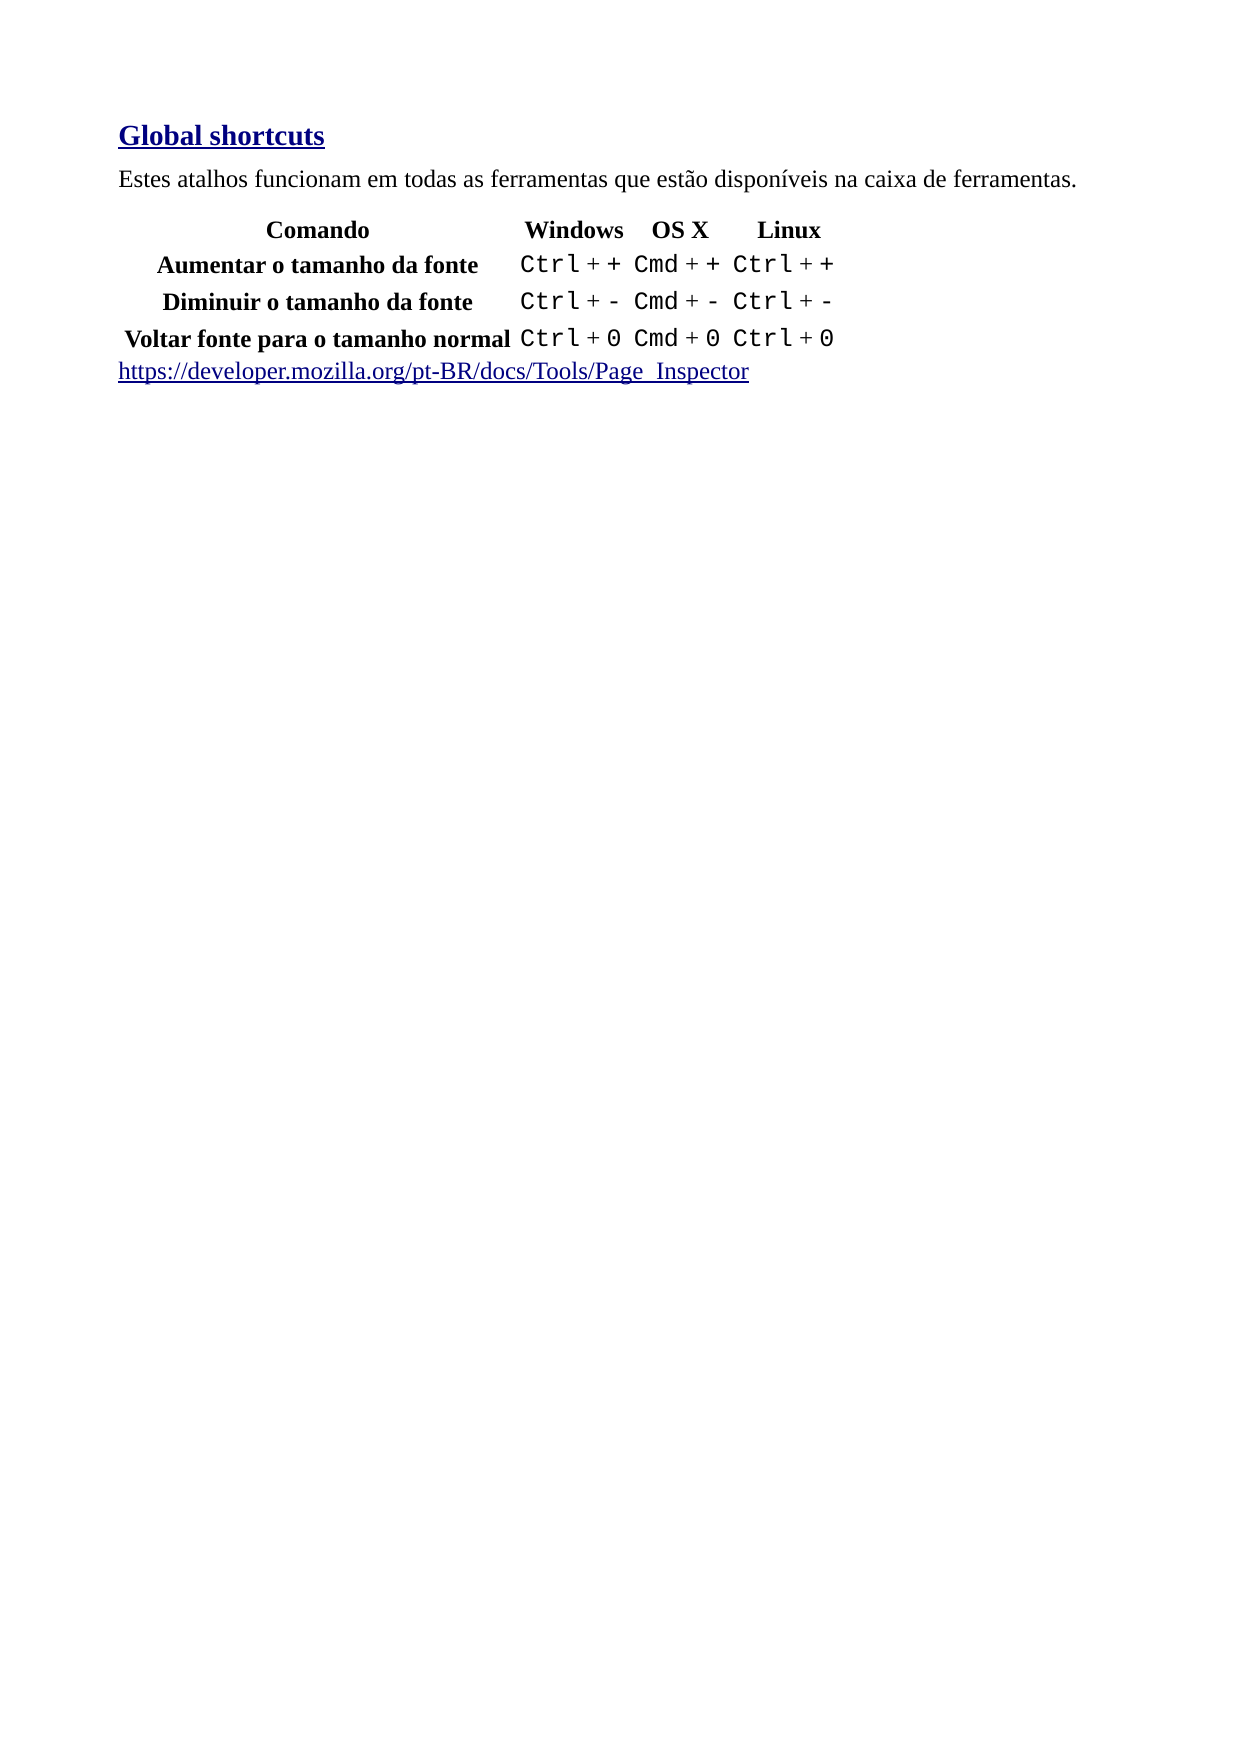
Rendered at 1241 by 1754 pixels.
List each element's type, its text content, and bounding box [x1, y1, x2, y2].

text https://developer.mozilla.org/pt-BR/docs/Tools/Page_Inspector [118, 356, 1122, 385]
table_header OS X [631, 212, 730, 246]
table_cell Ctrl + - [730, 283, 848, 320]
text Estes atalhos funcionam em todas as ferramentas que estão disponíveis na caixa de ferramentas. [118, 164, 1122, 193]
table_cell Ctrl + 0 [730, 320, 848, 356]
table_cell Cmd + 0 [631, 320, 730, 356]
table_cell Cmd + + [631, 246, 730, 283]
table_cell Ctrl + + [517, 246, 631, 283]
table_cell Ctrl + + [730, 246, 848, 283]
table_cell Ctrl + - [517, 283, 631, 320]
table_cell Diminuir o tamanho da fonte [118, 283, 517, 320]
table_header Linux [730, 212, 848, 246]
subtitle Global shortcuts [118, 118, 1122, 152]
table_cell Voltar fonte para o tamanho normal [118, 320, 517, 356]
table_header Windows [517, 212, 631, 246]
table_header Comando [118, 212, 517, 246]
table_cell Aumentar o tamanho da fonte [118, 246, 517, 283]
table_cell Ctrl + 0 [517, 320, 631, 356]
table_cell Cmd + - [631, 283, 730, 320]
